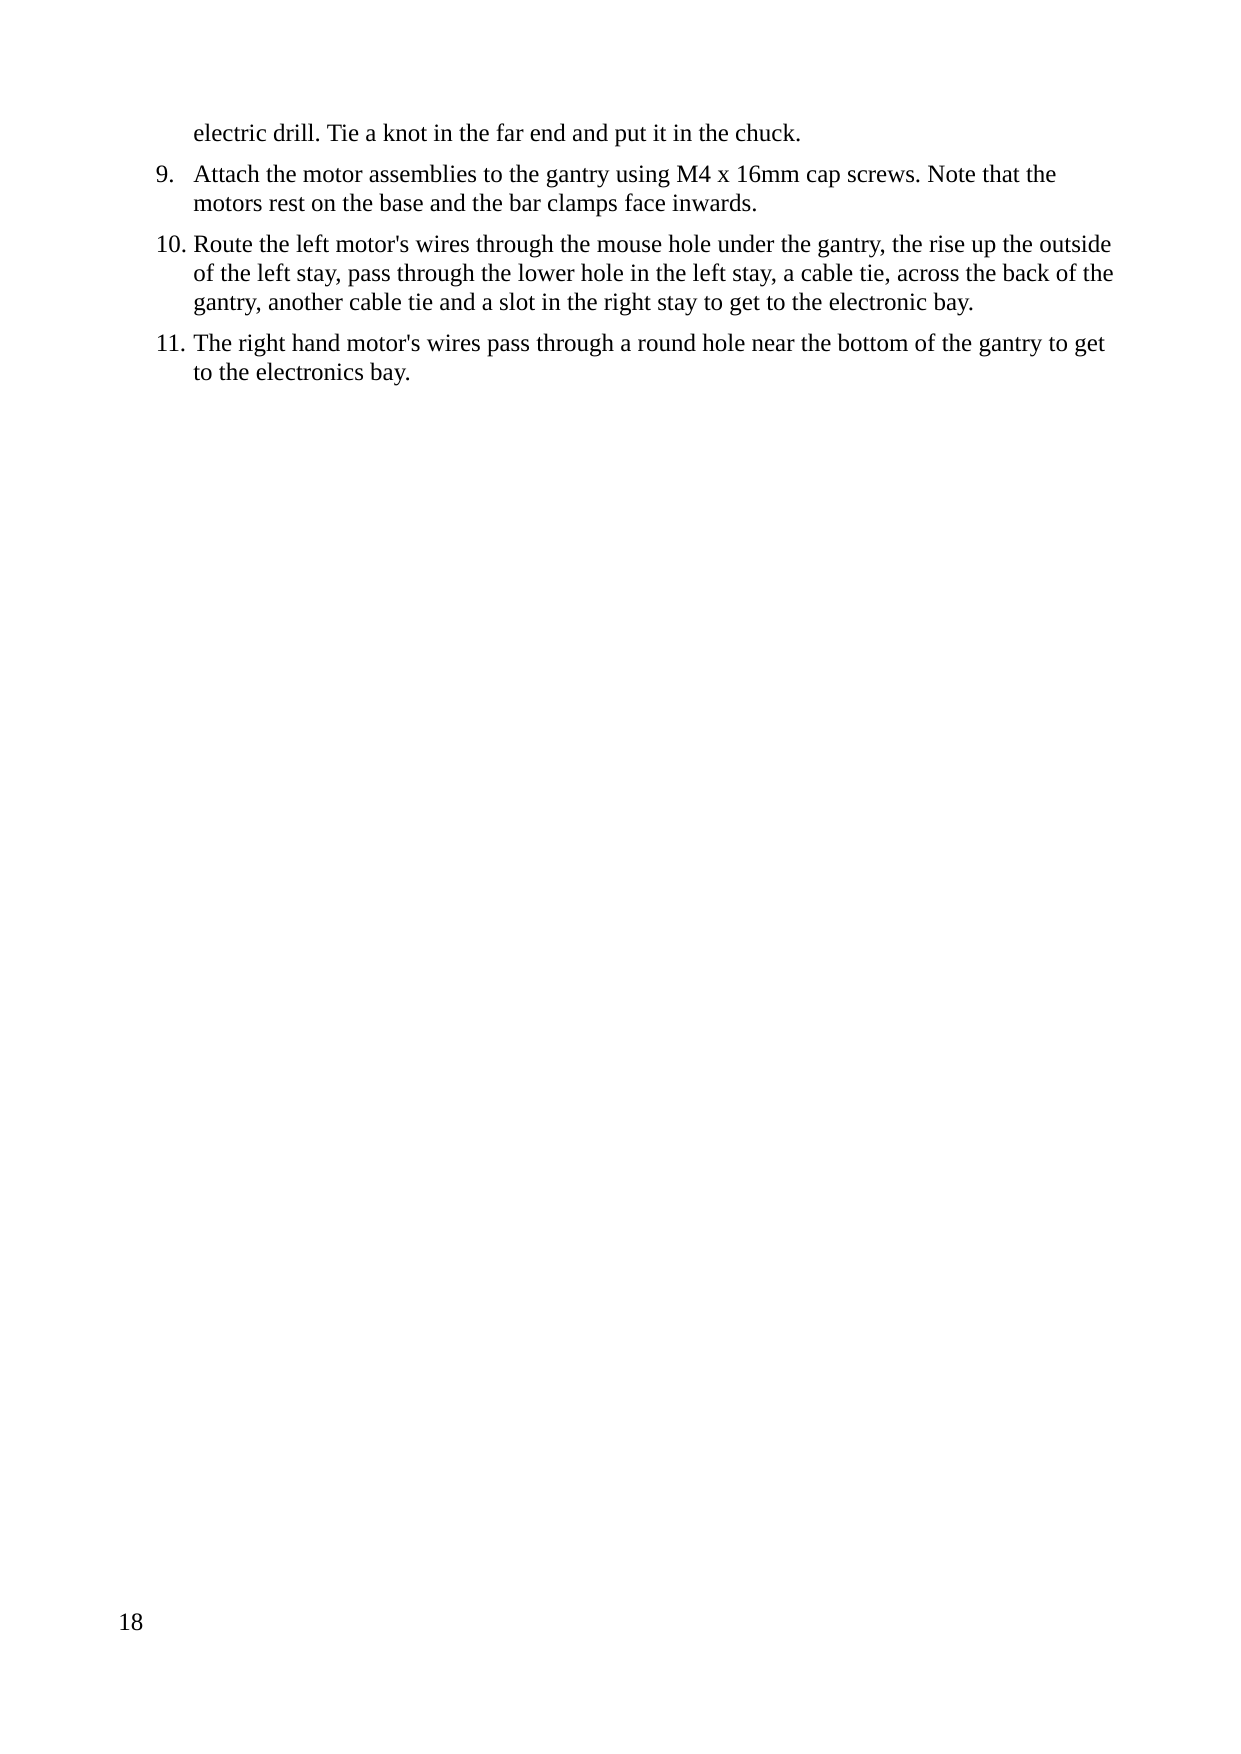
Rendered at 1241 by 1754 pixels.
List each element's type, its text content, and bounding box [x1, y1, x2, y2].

list Route the left motor's wires through the mouse hole under the gantry, the rise up the outside of the left stay, pass through the lower hole in the left stay, a cable tie, across the back of the gantry, another cable tie and a slot in the right stay to get to the electronic bay. [156, 229, 1122, 316]
list Attach the motor assemblies to the gantry using M4 x 16mm cap screws. Note that the motors rest on the base and the bar clamps face inwards. [156, 159, 1122, 217]
list electric drill. Tie a knot in the far end and put it in the chuck. [156, 118, 1122, 147]
list The right hand motor's wires pass through a round hole near the bottom of the gantry to get to the electronics bay. [156, 328, 1122, 386]
